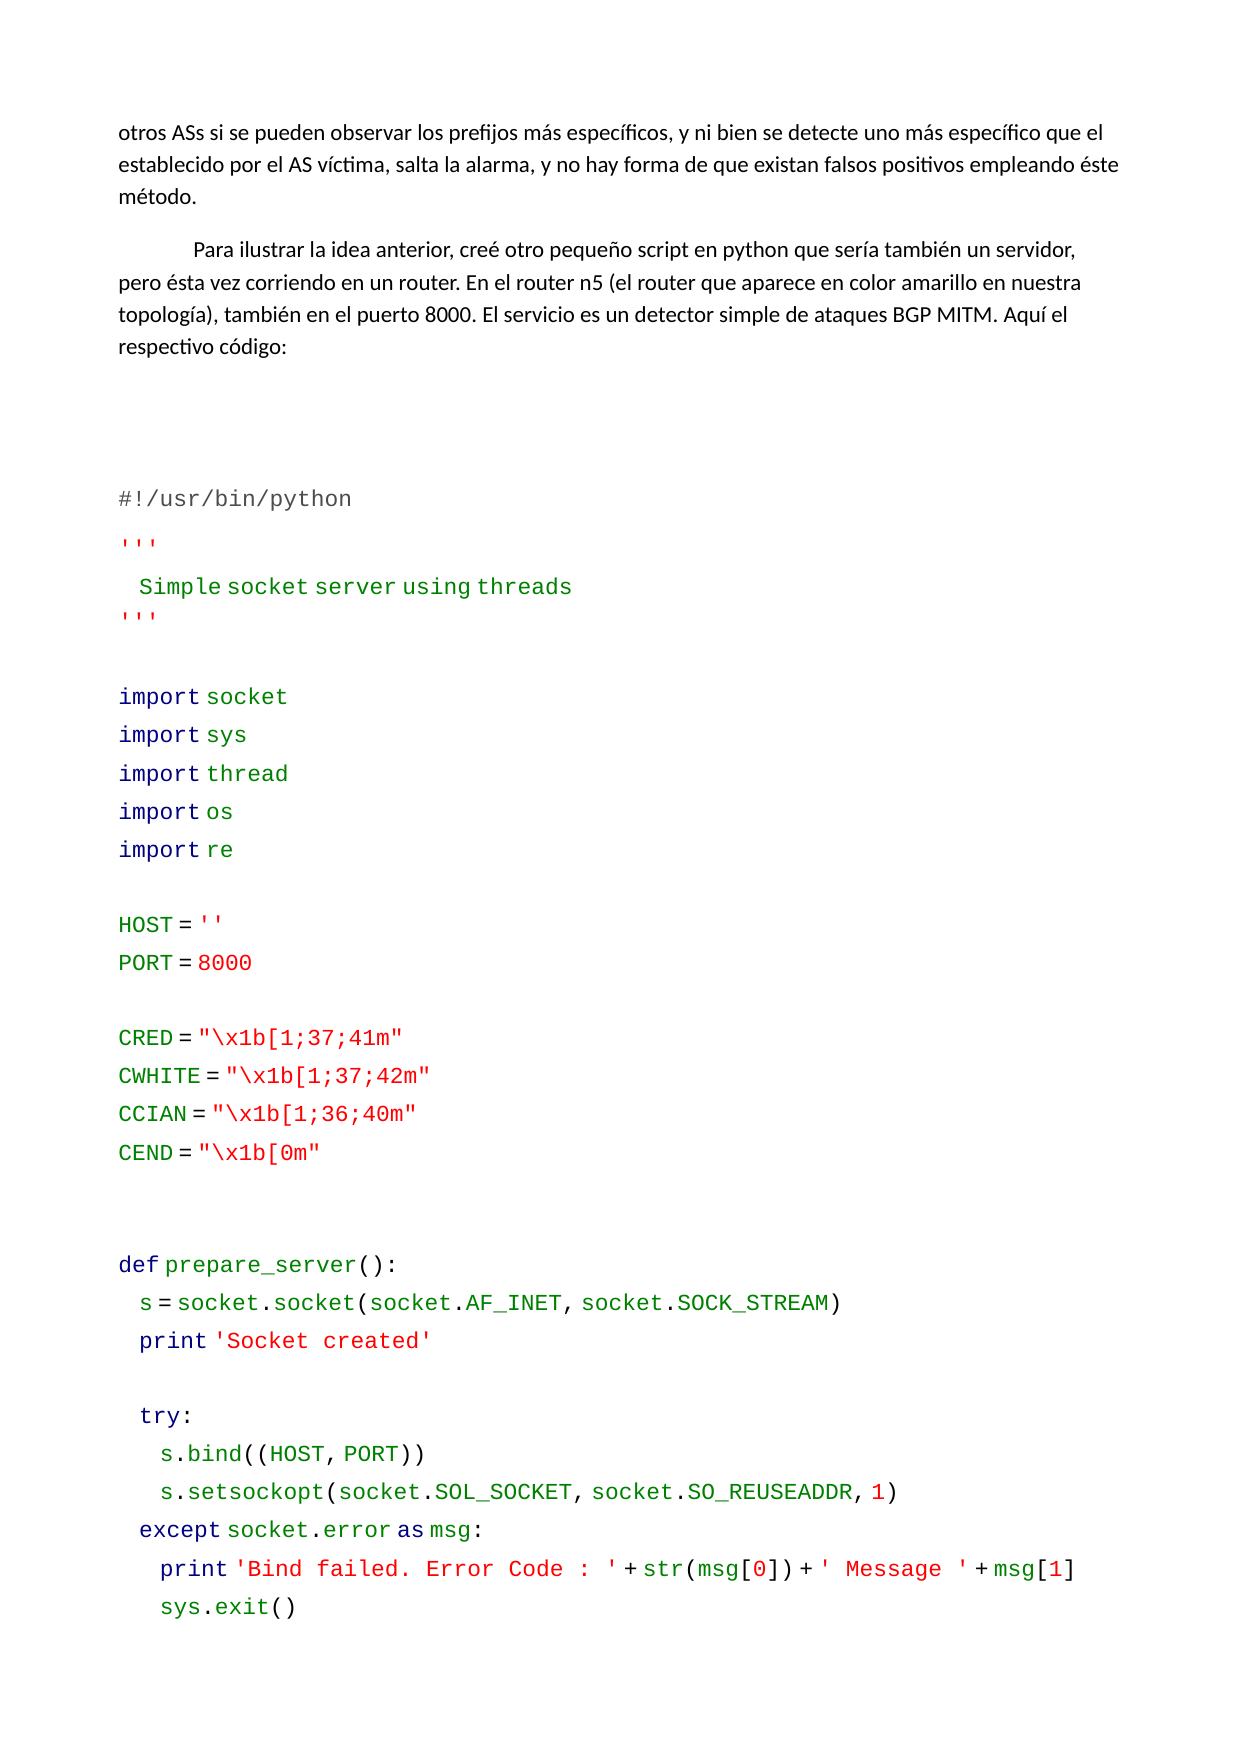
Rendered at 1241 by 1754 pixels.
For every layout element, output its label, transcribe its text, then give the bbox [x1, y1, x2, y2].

text CWHITE = "\x1b[1;37;42m" [118, 1061, 1122, 1091]
text import re [118, 835, 1122, 864]
text HOST = '' [118, 910, 1122, 939]
text CRED = "\x1b[1;37;41m" [118, 1023, 1122, 1052]
text import sys [118, 721, 1122, 750]
text sys.exit() [118, 1592, 1122, 1621]
text import os [118, 797, 1122, 826]
text print 'Bind failed. Error Code : ' + str(msg[0]) + ' Message ' + msg[1] [118, 1554, 1122, 1583]
text otros ASs si se pueden observar los prefijos más específicos, y ni bien se detecte uno más específico que el establecido por el AS víctima, salta la alarma, y no hay forma de que existan falsos positivos empleando éste método. [118, 118, 1122, 211]
text except socket.error as msg: [118, 1516, 1122, 1545]
text print 'Socket created' [118, 1326, 1122, 1355]
text ''' [118, 611, 1122, 637]
text s.bind((HOST, PORT)) [118, 1439, 1122, 1468]
text #!/usr/bin/python [118, 487, 1122, 513]
text import socket [118, 682, 1122, 712]
text PORT = 8000 [118, 948, 1122, 977]
text CCIAN = "\x1b[1;36;40m" [118, 1099, 1122, 1129]
text s.setsockopt(socket.SOL_SOCKET, socket.SO_REUSEADDR, 1) [118, 1477, 1122, 1507]
text CEND = "\x1b[0m" [118, 1138, 1122, 1167]
text ''' [118, 538, 1122, 563]
text try: [118, 1401, 1122, 1430]
text import thread [118, 759, 1122, 788]
text Para ilustrar la idea anterior, creé otro pequeño script en python que sería también un servidor, pero ésta vez corriendo en un router. En el router n5 (el router que aparece en color amarillo en nuestra topología), también en el puerto 8000. El servicio es un detector simple de ataques BGP MITM. Aquí el respectivo código: [118, 236, 1122, 360]
text s = socket.socket(socket.AF_INET, socket.SOCK_STREAM) [118, 1288, 1122, 1317]
text def prepare_server(): [118, 1250, 1122, 1279]
text Simple socket server using threads [118, 572, 1122, 602]
